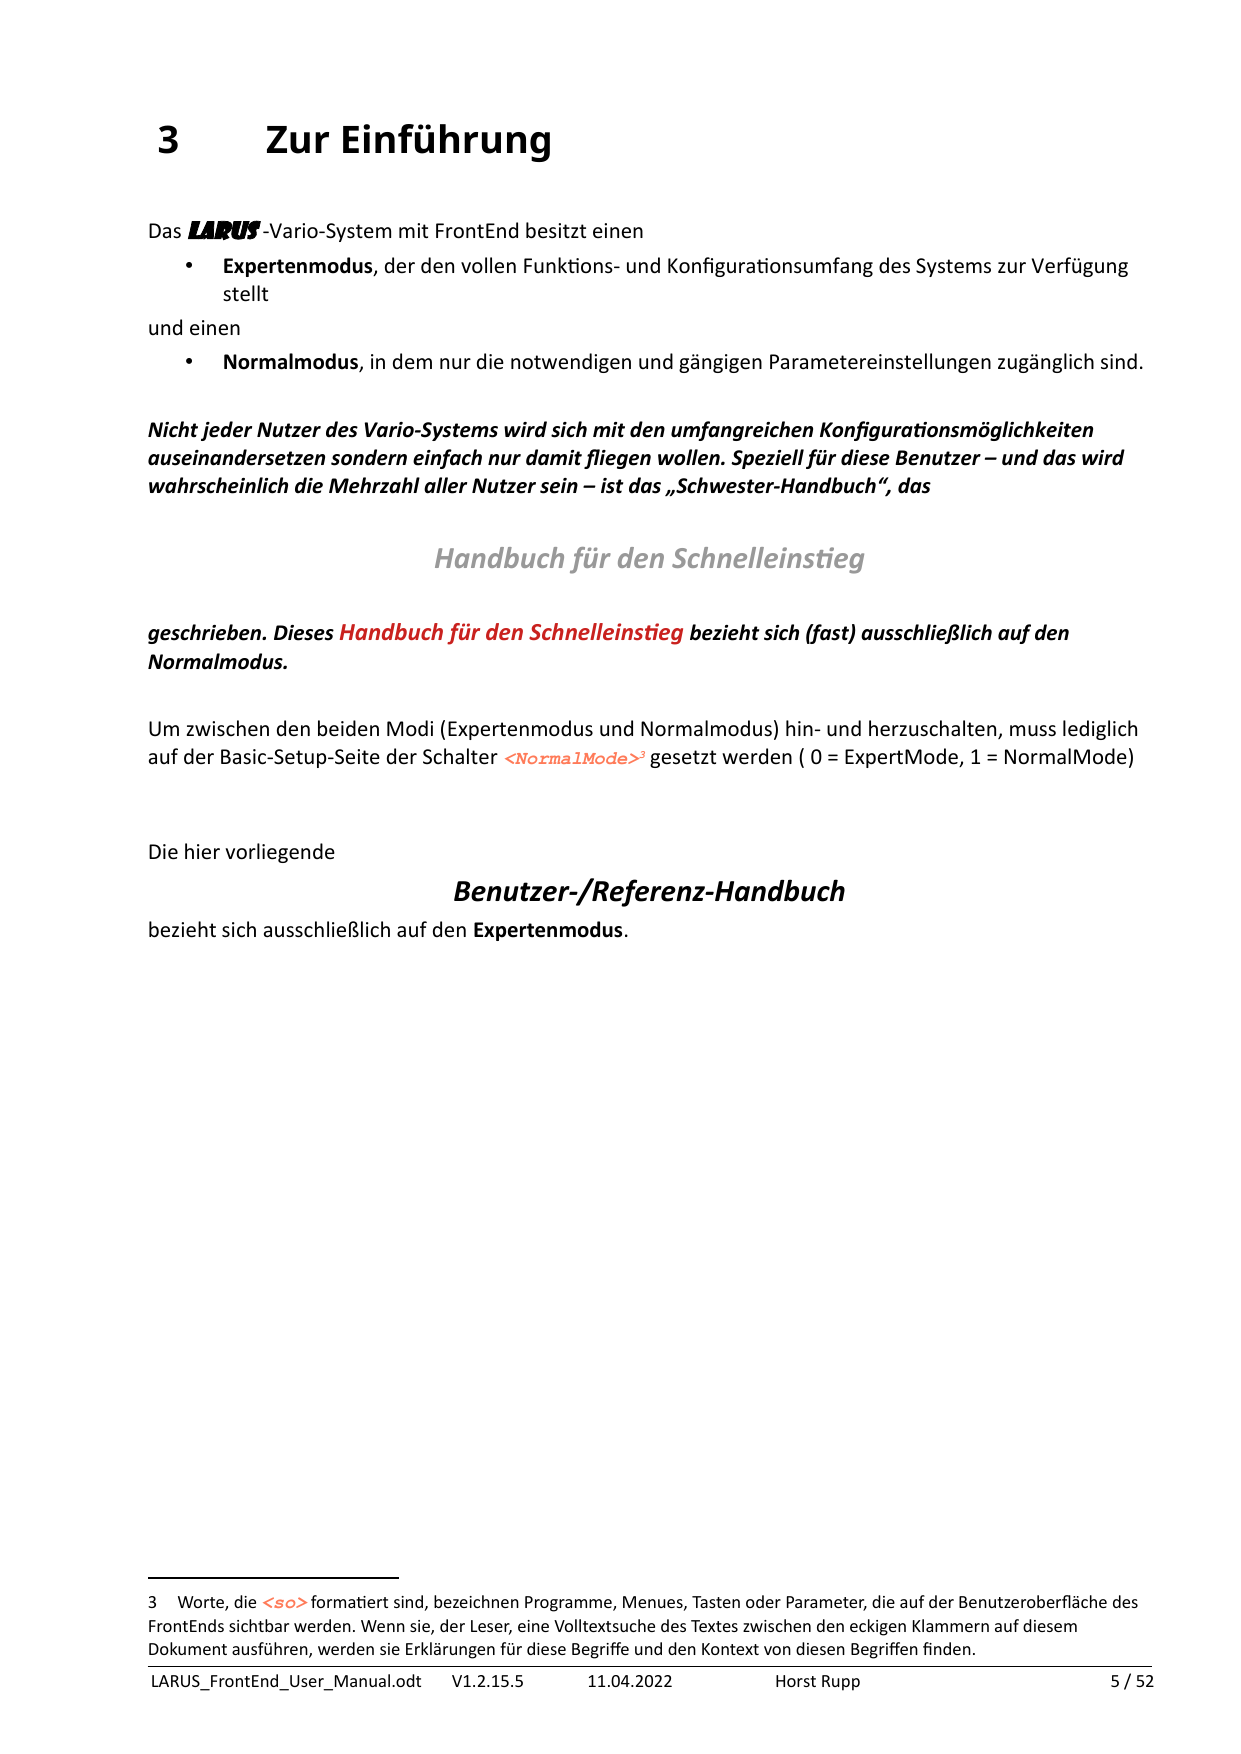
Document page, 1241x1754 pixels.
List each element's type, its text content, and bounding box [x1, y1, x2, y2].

list Normalmodus, in dem nur die notwendigen und gängigen Parametereinstellungen zugänglich sind. [185, 347, 1152, 375]
text Die hier vorliegende [148, 837, 1152, 865]
text Das LARUS -Vario-System mit FrontEnd besitzt einen [148, 214, 1152, 245]
text geschrieben. Dieses Handbuch für den Schnelleinstieg bezieht sich (fast) ausschließlich auf den Normalmodus. [148, 616, 1152, 675]
text und einen [148, 313, 1152, 341]
subtitle Zur Einführung [148, 113, 1128, 165]
text Nicht jeder Nutzer des Vario-Systems wird sich mit den umfangreichen Konfigurationsmöglichkeiten auseinandersetzen sondern einfach nur damit fliegen wollen. Speziell für diese Benutzer – und das wird wahrscheinlich die Mehrzahl aller Nutzer sein – ist das „Schwester-Handbuch“, das [148, 415, 1152, 499]
text Benutzer-/Referenz-Handbuch [148, 871, 1152, 909]
text Um zwischen den beiden Modi (Expertenmodus und Normalmodus) hin- und herzuschalten, muss lediglich auf der Basic-Setup-Seite der Schalter <NormalMode> gesetzt werden ( 0 = ExpertMode, 1 = NormalMode) [148, 714, 1152, 771]
text bezieht sich ausschließlich auf den Expertenmodus. [148, 915, 1152, 943]
text Worte, die <so> formatiert sind, bezeichnen Programme, Menues, Tasten oder Parameter, die auf der Benutzeroberfläche des FrontEnds sichtbar werden. Wenn sie, der Leser, eine Volltextsuche des Textes zwischen den eckigen Klammern auf diesem Dokument ausführen, werden sie Erklärungen für diese Begriffe und den Kontext von diesen Begriffen finden. [148, 1590, 1152, 1660]
text Handbuch für den Schnelleinstieg [148, 538, 1152, 577]
list Expertenmodus, der den vollen Funktions- und Konfigurationsumfang des Systems zur Verfügung stellt [185, 251, 1152, 307]
